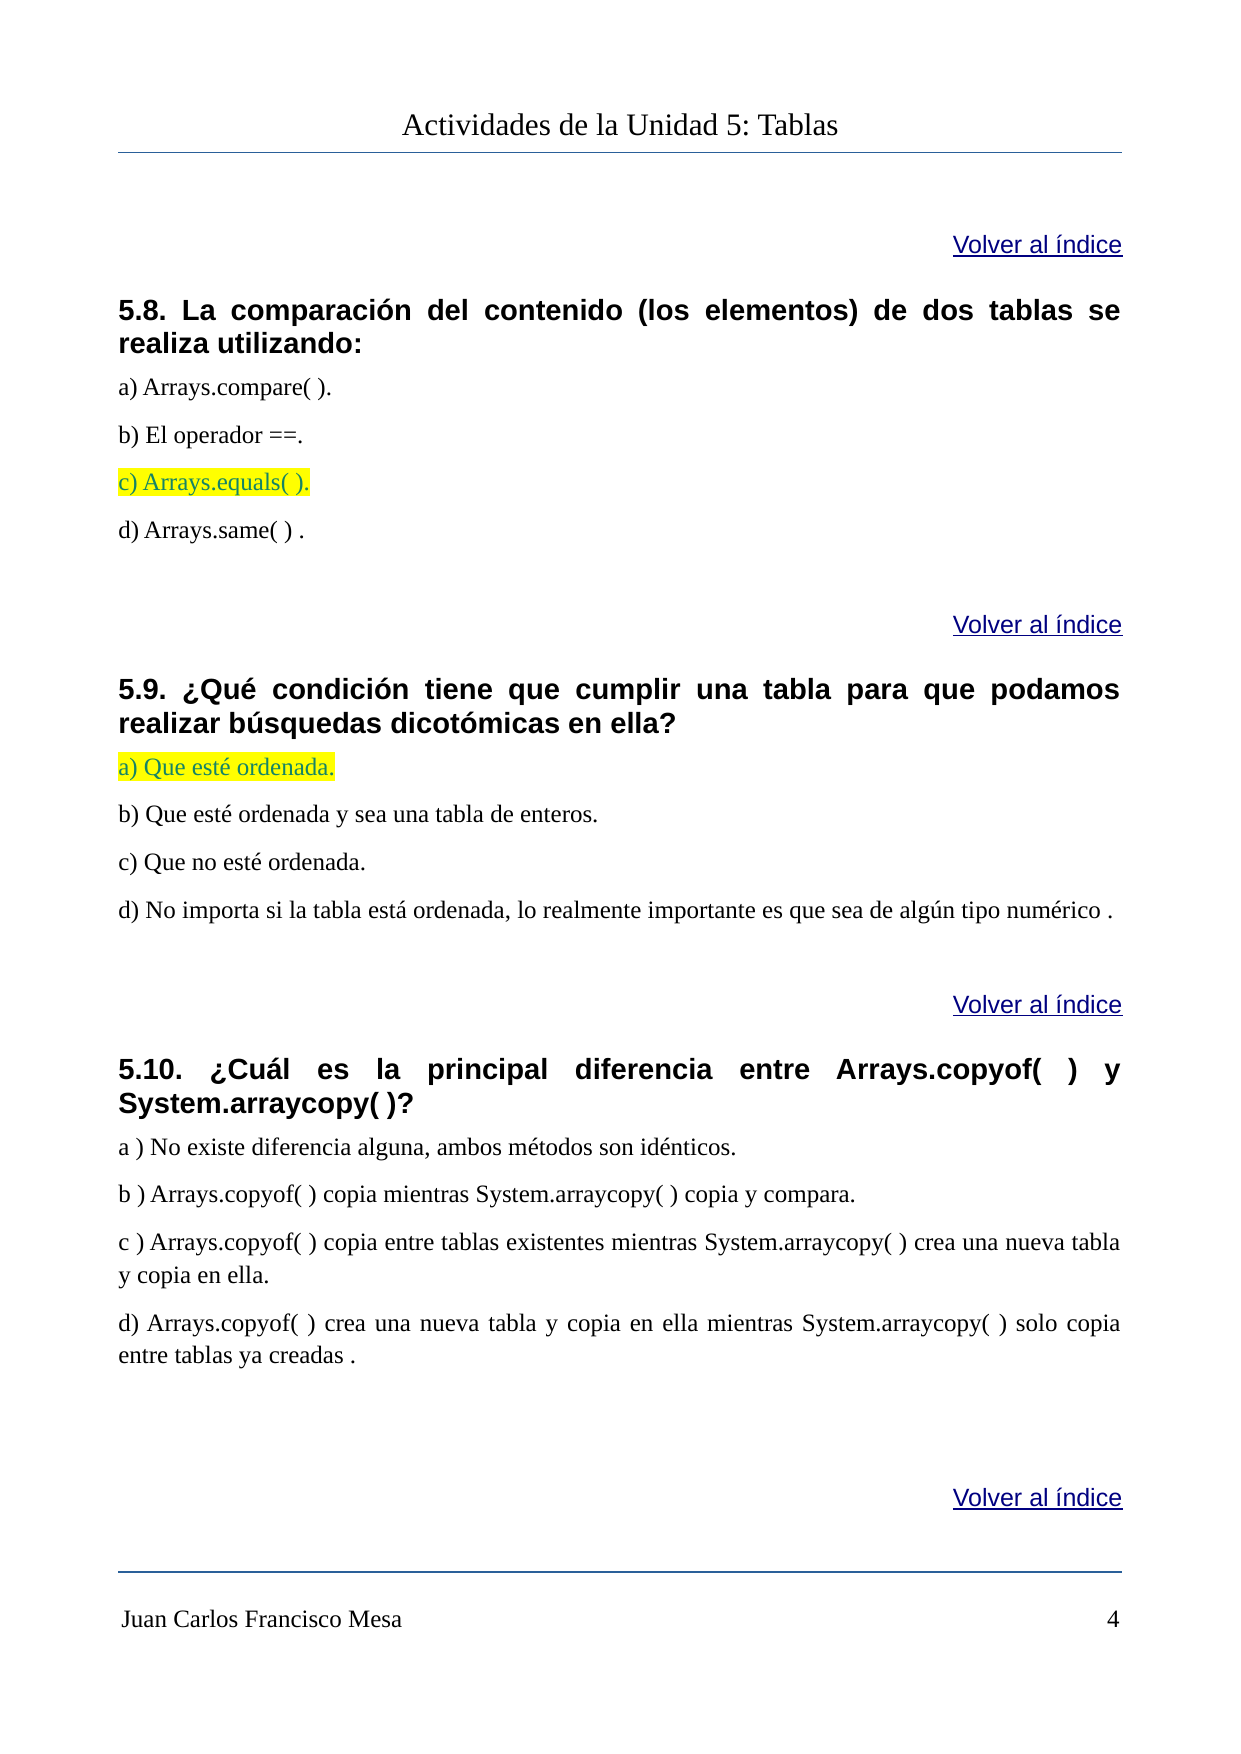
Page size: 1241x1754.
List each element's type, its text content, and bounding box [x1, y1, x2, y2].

text c ) Arrays.copyof( ) copia entre tablas existentes mientras System.arraycopy( ) crea una nueva tabla y copia en ella. [118, 1227, 1122, 1289]
text d) Arrays.same( ) . [118, 515, 1122, 544]
text a) Arrays.compare( ). [118, 372, 1122, 401]
text Volver al índice [118, 990, 1122, 1019]
text b ) Arrays.copyof( ) copia mientras System.arraycopy( ) copia y compara. [118, 1179, 1122, 1208]
text d) No importa si la tabla está ordenada, lo realmente importante es que sea de algún tipo numérico . [118, 895, 1122, 923]
text a) Que esté ordenada. [118, 752, 1122, 781]
subtitle 5.9. ¿Qué condición tiene que cumplir una tabla para que podamos realizar búsquedas dicotómicas en ella? [118, 672, 1122, 739]
text c) Que no esté ordenada. [118, 847, 1122, 876]
text b) Que esté ordenada y sea una tabla de enteros. [118, 799, 1122, 828]
text b) El operador ==. [118, 420, 1122, 448]
text a ) No existe diferencia alguna, ambos métodos son idénticos. [118, 1132, 1122, 1161]
text c) Arrays.equals( ). [118, 467, 1122, 496]
subtitle 5.8. La comparación del contenido (los elementos) de dos tablas se realiza utilizando: [118, 293, 1122, 360]
text d) Arrays.copyof( ) crea una nueva tabla y copia en ella mientras System.arraycopy( ) solo copia entre tablas ya creadas . [118, 1308, 1122, 1369]
text Volver al índice [118, 610, 1122, 639]
text Volver al índice [118, 1483, 1122, 1512]
subtitle 5.10. ¿Cuál es la principal diferencia entre Arrays.copyof( ) y System.arraycopy( )? [118, 1052, 1122, 1119]
text Volver al índice [118, 230, 1122, 259]
